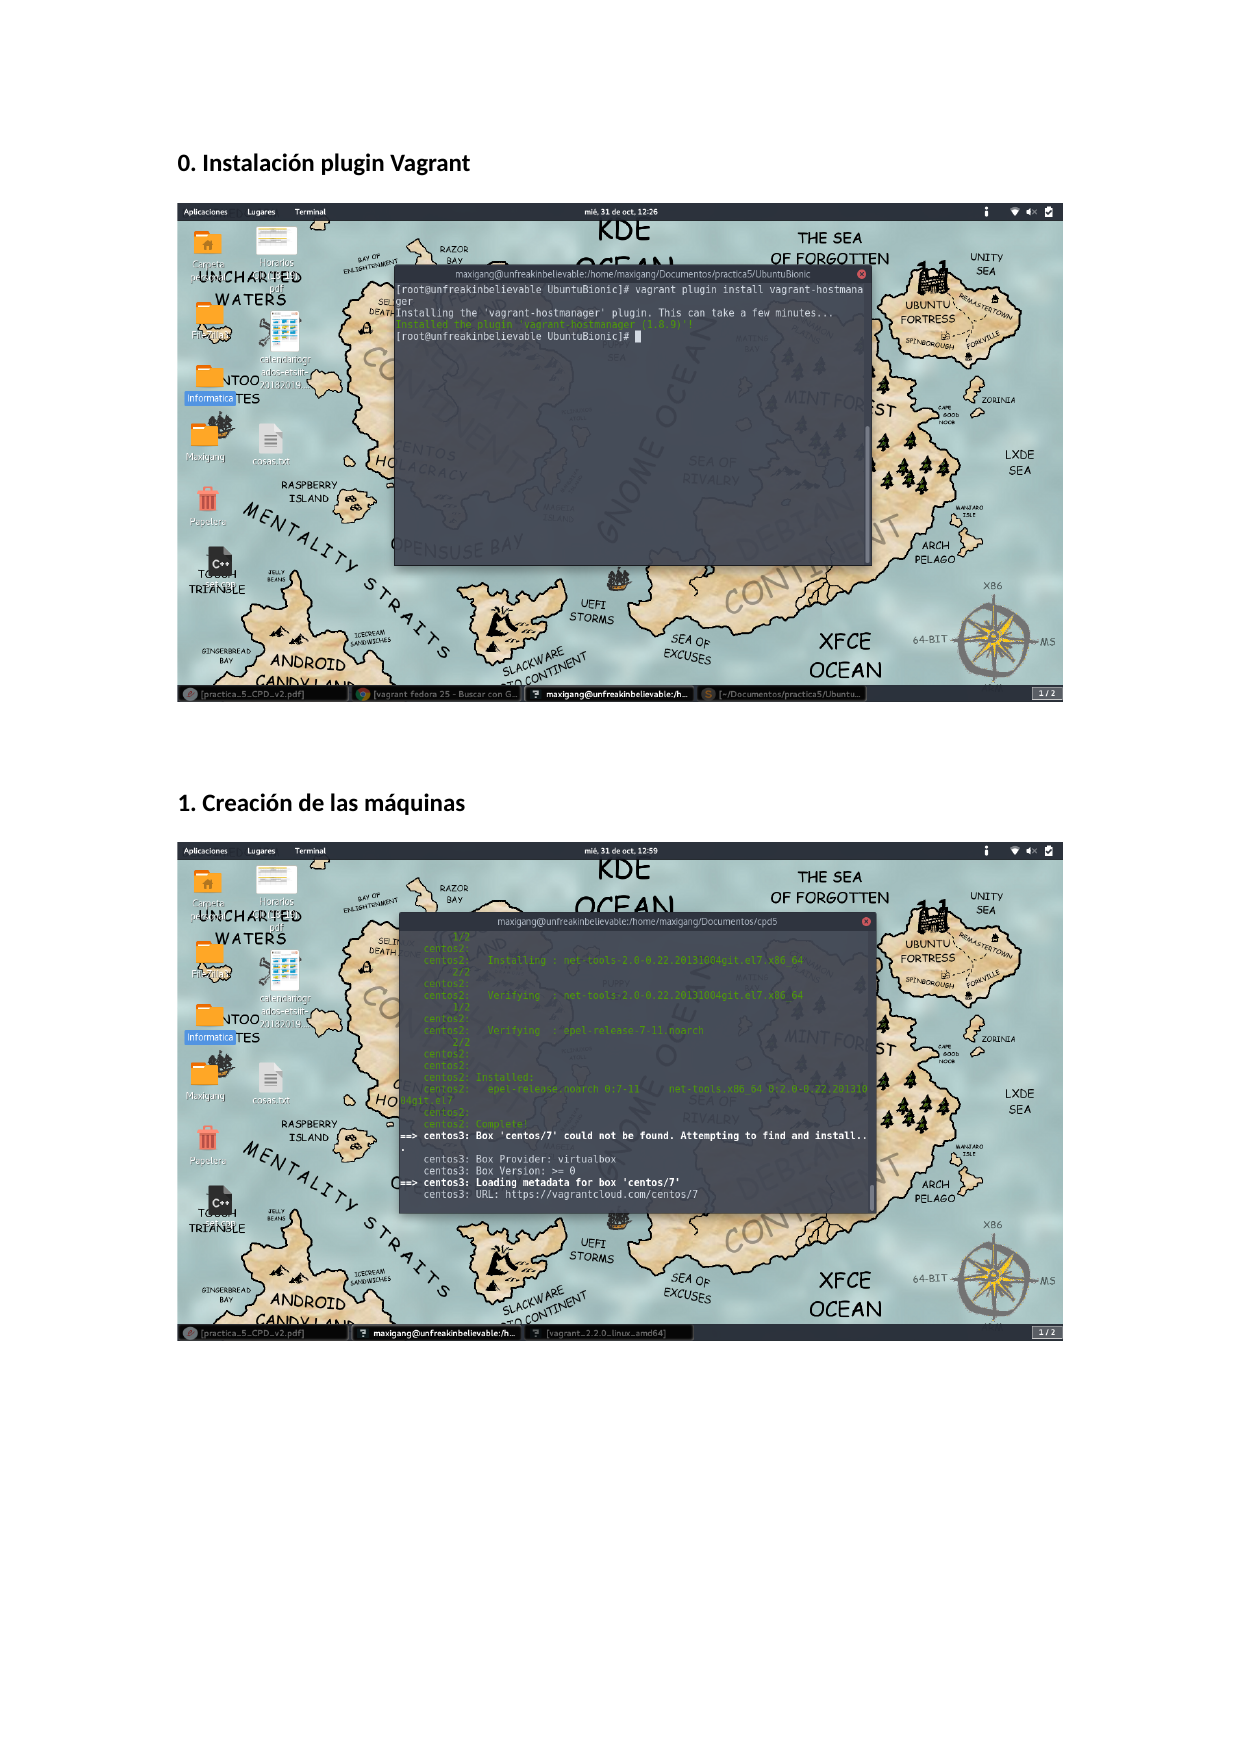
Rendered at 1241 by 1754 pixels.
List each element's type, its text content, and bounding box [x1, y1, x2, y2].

picture [177, 842, 1063, 1341]
text 0. Instalación plugin Vagrant [177, 148, 1063, 178]
text 1. Creación de las máquinas [177, 787, 1063, 818]
picture [177, 203, 1063, 702]
